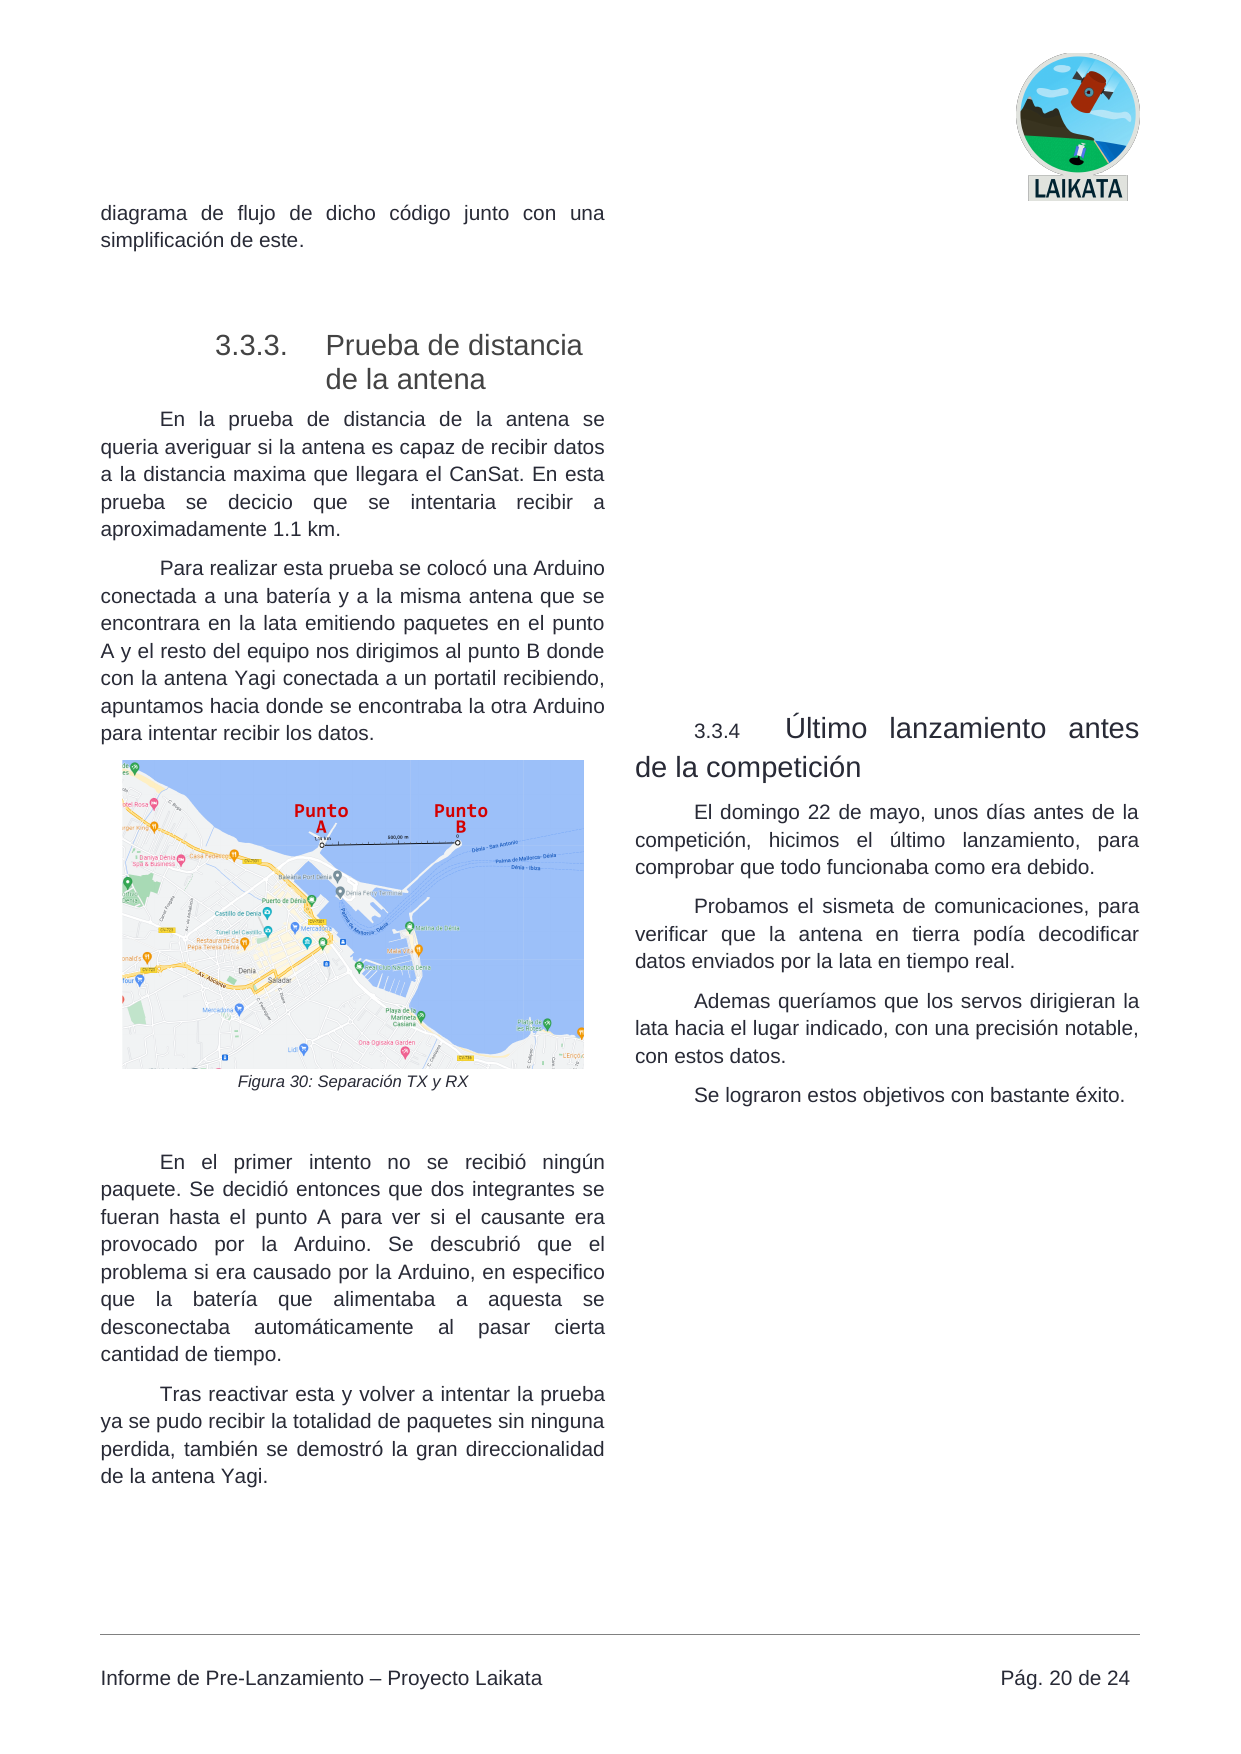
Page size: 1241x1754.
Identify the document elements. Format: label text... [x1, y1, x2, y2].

picture [122, 760, 584, 1069]
text Para realizar esta prueba se colocó una Arduino conectada a una batería y a la misma antena que se encontrara en la lata emitiendo paquetes en el punto A y el resto del equipo nos dirigimos al punto B donde con la antena Yagi conectada a un portatil recibiendo, apuntamos hacia donde se encontraba la otra Arduino para intentar recibir los datos. [100, 556, 605, 745]
text 3.3.4 Último lanzamiento antes de la competición [635, 711, 1140, 783]
text En el primer intento no se recibió ningún paquete. Se decidió entonces que dos integrantes se fueran hasta el punto A para ver si el causante era provocado por la Arduino. Se descubrió que el problema si era causado por la Arduino, en especifico que la batería que alimentaba a aquesta se desconectaba automáticamente al pasar cierta cantidad de tiempo. [100, 1149, 605, 1366]
text Figura 30: Separación TX y RX [122, 1069, 584, 1091]
picture [1016, 53, 1140, 201]
text diagrama de flujo de dicho código junto con una simplificación de este. [100, 201, 605, 252]
text El domingo 22 de mayo, unos días antes de la competición, hicimos el último lanzamiento, para comprobar que todo funcionaba como era debido. [635, 800, 1140, 879]
text Ademas queríamos que los servos dirigieran la lata hacia el lugar indicado, con una precisión notable, con estos datos. [635, 988, 1140, 1067]
text Probamos el sismeta de comunicaciones, para verificar que la antena en tierra podía decodificar datos enviados por la lata en tiempo real. [635, 894, 1140, 973]
text Tras reactivar esta y volver a intentar la prueba ya se pudo recibir la totalidad de paquetes sin ninguna perdida, también se demostró la gran direccionalidad de la antena Yagi. [100, 1381, 605, 1488]
text Se lograron estos objetivos con bastante éxito. [635, 1083, 1140, 1107]
subtitle Prueba de distancia de la antena [288, 328, 605, 395]
text En la prueba de distancia de la antena se queria averiguar si la antena es capaz de recibir datos a la distancia maxima que llegara el CanSat. En esta prueba se decicio que se intentaria recibir a aproximadamente 1.1 km. [100, 407, 605, 541]
